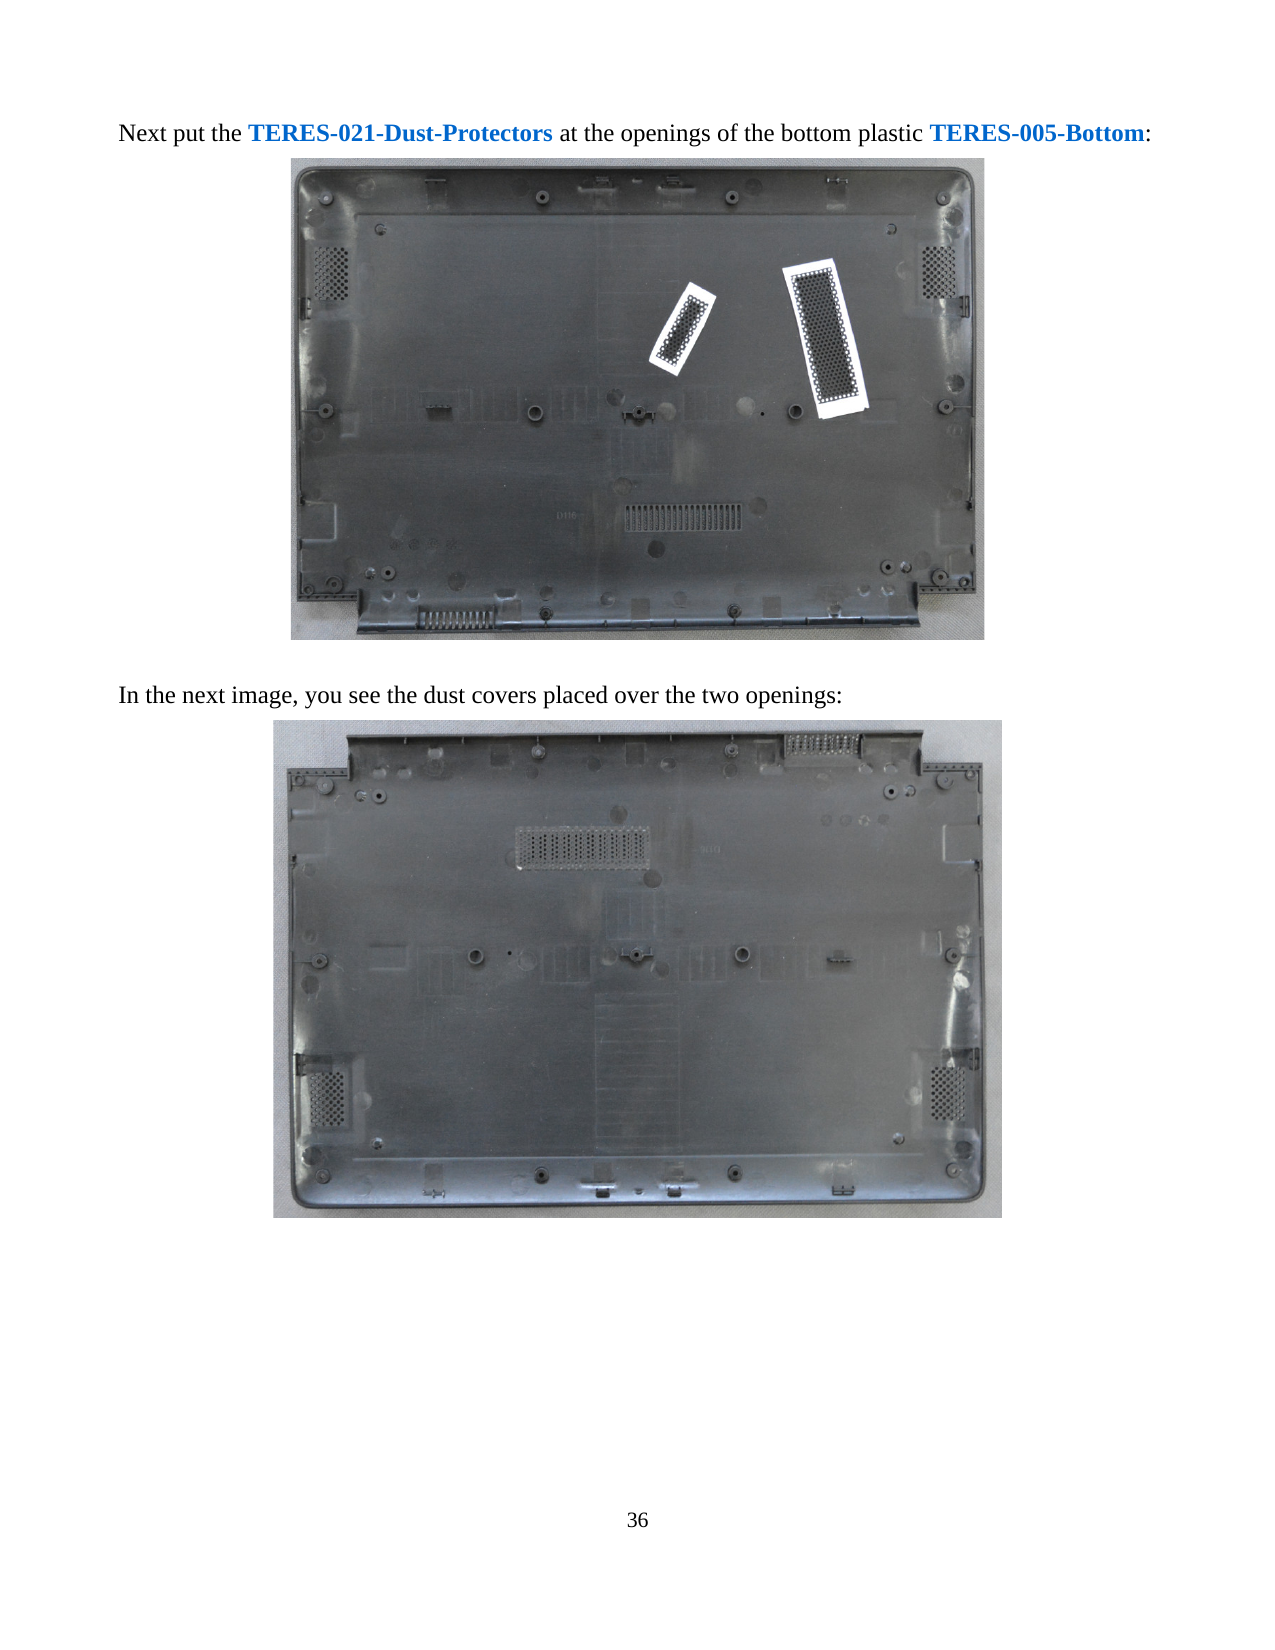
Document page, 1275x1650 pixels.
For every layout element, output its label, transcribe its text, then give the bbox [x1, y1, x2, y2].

picture [273, 720, 1002, 1218]
text Next put the TERES-021-Dust-Protectors at the openings of the bottom plastic TERES-005-Bottom: [118, 118, 1157, 147]
text In the next image, you see the dust covers placed over the two openings: [118, 680, 1157, 709]
picture [290, 158, 985, 640]
